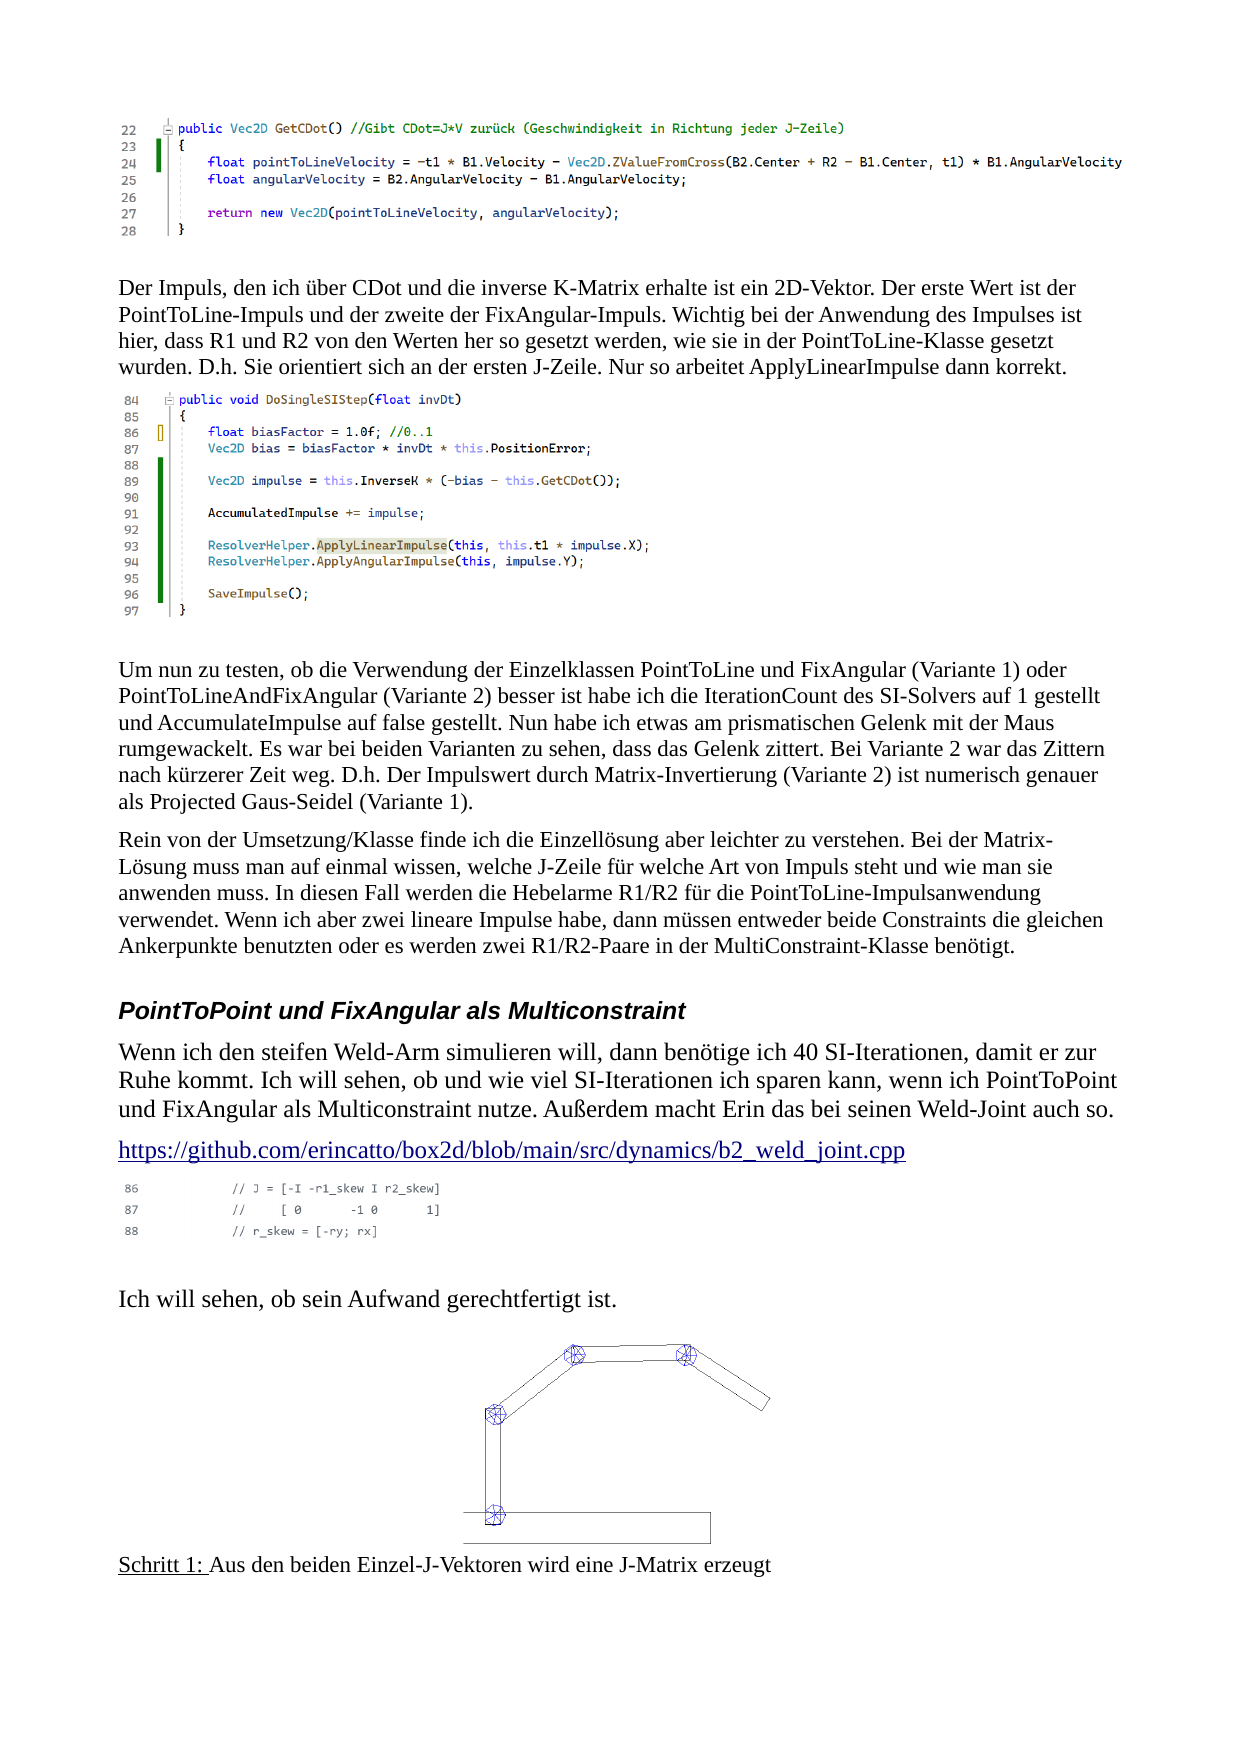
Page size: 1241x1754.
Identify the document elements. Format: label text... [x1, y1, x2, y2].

text https://github.com/erincatto/box2d/blob/main/src/dynamics/b2_weld_joint.cpp [118, 1136, 1122, 1164]
text Um nun zu testen, ob die Verwendung der Einzelklassen PointToLine und FixAngular (Variante 1) oder PointToLineAndFixAngular (Variante 2) besser ist habe ich die IterationCount des SI-Solvers auf 1 gestellt und AccumulateImpulse auf false gestellt. Nun habe ich etwas am prismatischen Gelenk mit der Maus rumgewackelt. Es war bei beiden Varianten zu sehen, dass das Gelenk zittert. Bei Variante 2 war das Zittern nach kürzerer Zeit weg. D.h. Der Impulswert durch Matrix-Invertierung (Variante 2) ist numerisch genauer als Projected Gaus-Seidel (Variante 1). [118, 656, 1122, 814]
subtitle PointToPoint und FixAngular als Multiconstraint [118, 996, 1122, 1024]
picture [118, 392, 653, 617]
picture [463, 1325, 778, 1551]
picture [118, 1176, 442, 1243]
text Schritt 1: Aus den beiden Einzel-J-Vektoren wird eine J-Matrix erzeugt [118, 1325, 1122, 1577]
text Wenn ich den steifen Weld-Arm simulieren will, dann benötige ich 40 SI-Iterationen, damit er zur Ruhe kommt. Ich will sehen, ob und wie viel SI-Iterationen ich sparen kann, wenn ich PointToPoint und FixAngular als Multiconstraint nutze. Außerdem macht Erin das bei seinen Weld-Joint auch so. [118, 1037, 1122, 1123]
picture [118, 118, 1123, 236]
text Ich will sehen, ob sein Aufwand gerechtfertigt ist. [118, 1284, 1122, 1313]
text Der Impuls, den ich über CDot und die inverse K-Matrix erhalte ist ein 2D-Vektor. Der erste Wert ist der PointToLine-Impuls und der zweite der FixAngular-Impuls. Wichtig bei der Anwendung des Impulses ist hier, dass R1 und R2 von den Werten her so gesetzt werden, wie sie in der PointToLine-Klasse gesetzt wurden. D.h. Sie orientiert sich an der ersten J-Zeile. Nur so arbeitet ApplyLinearImpulse dann korrekt. [118, 274, 1122, 380]
text Rein von der Umsetzung/Klasse finde ich die Einzellösung aber leichter zu verstehen. Bei der Matrix-Lösung muss man auf einmal wissen, welche J-Zeile für welche Art von Impuls steht und wie man sie anwenden muss. In diesen Fall werden die Hebelarme R1/R2 für die PointToLine-Impulsanwendung verwendet. Wenn ich aber zwei lineare Impulse habe, dann müssen entweder beide Constraints die gleichen Ankerpunkte benutzten oder es werden zwei R1/R2-Paare in der MultiConstraint-Klasse benötigt. [118, 827, 1122, 958]
